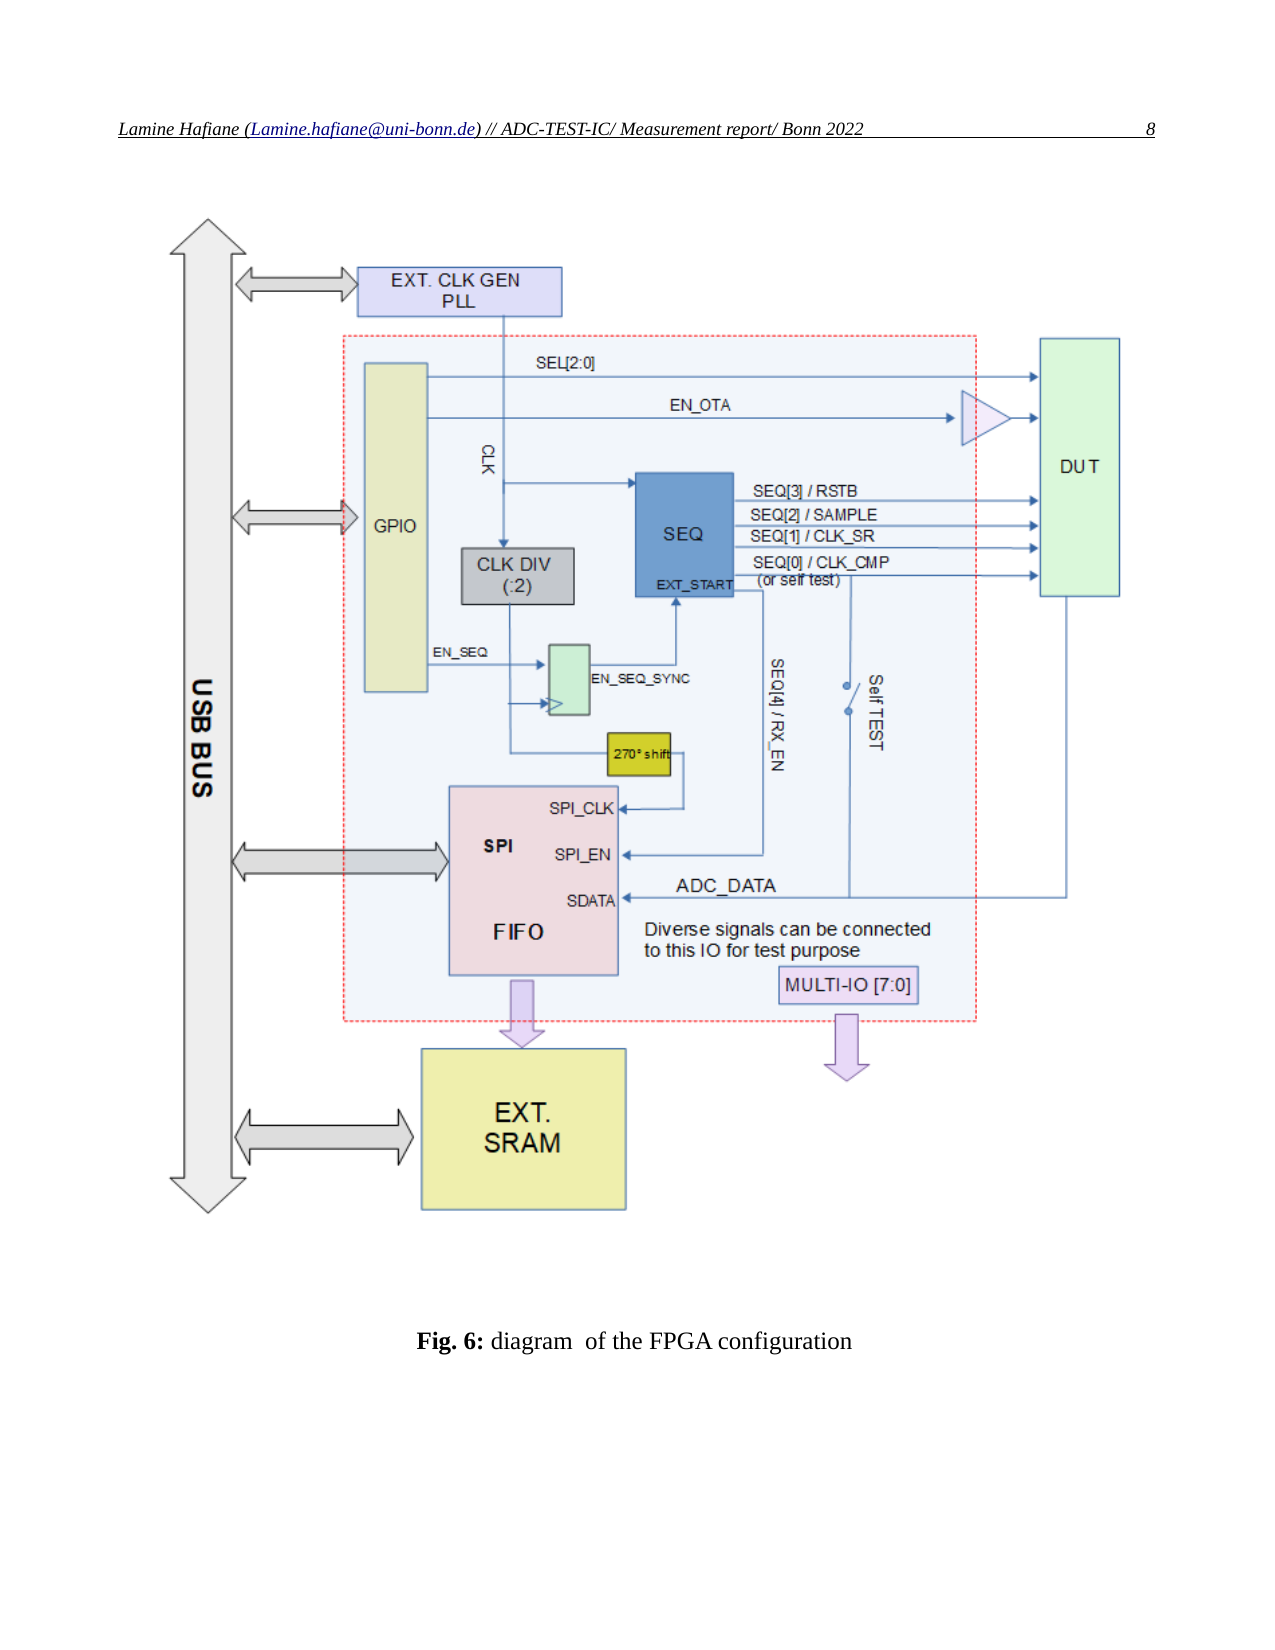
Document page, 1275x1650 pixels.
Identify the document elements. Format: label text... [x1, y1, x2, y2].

picture [147, 214, 1123, 1269]
text Fig. 6: diagram of the FPGA configuration [118, 1326, 1157, 1355]
